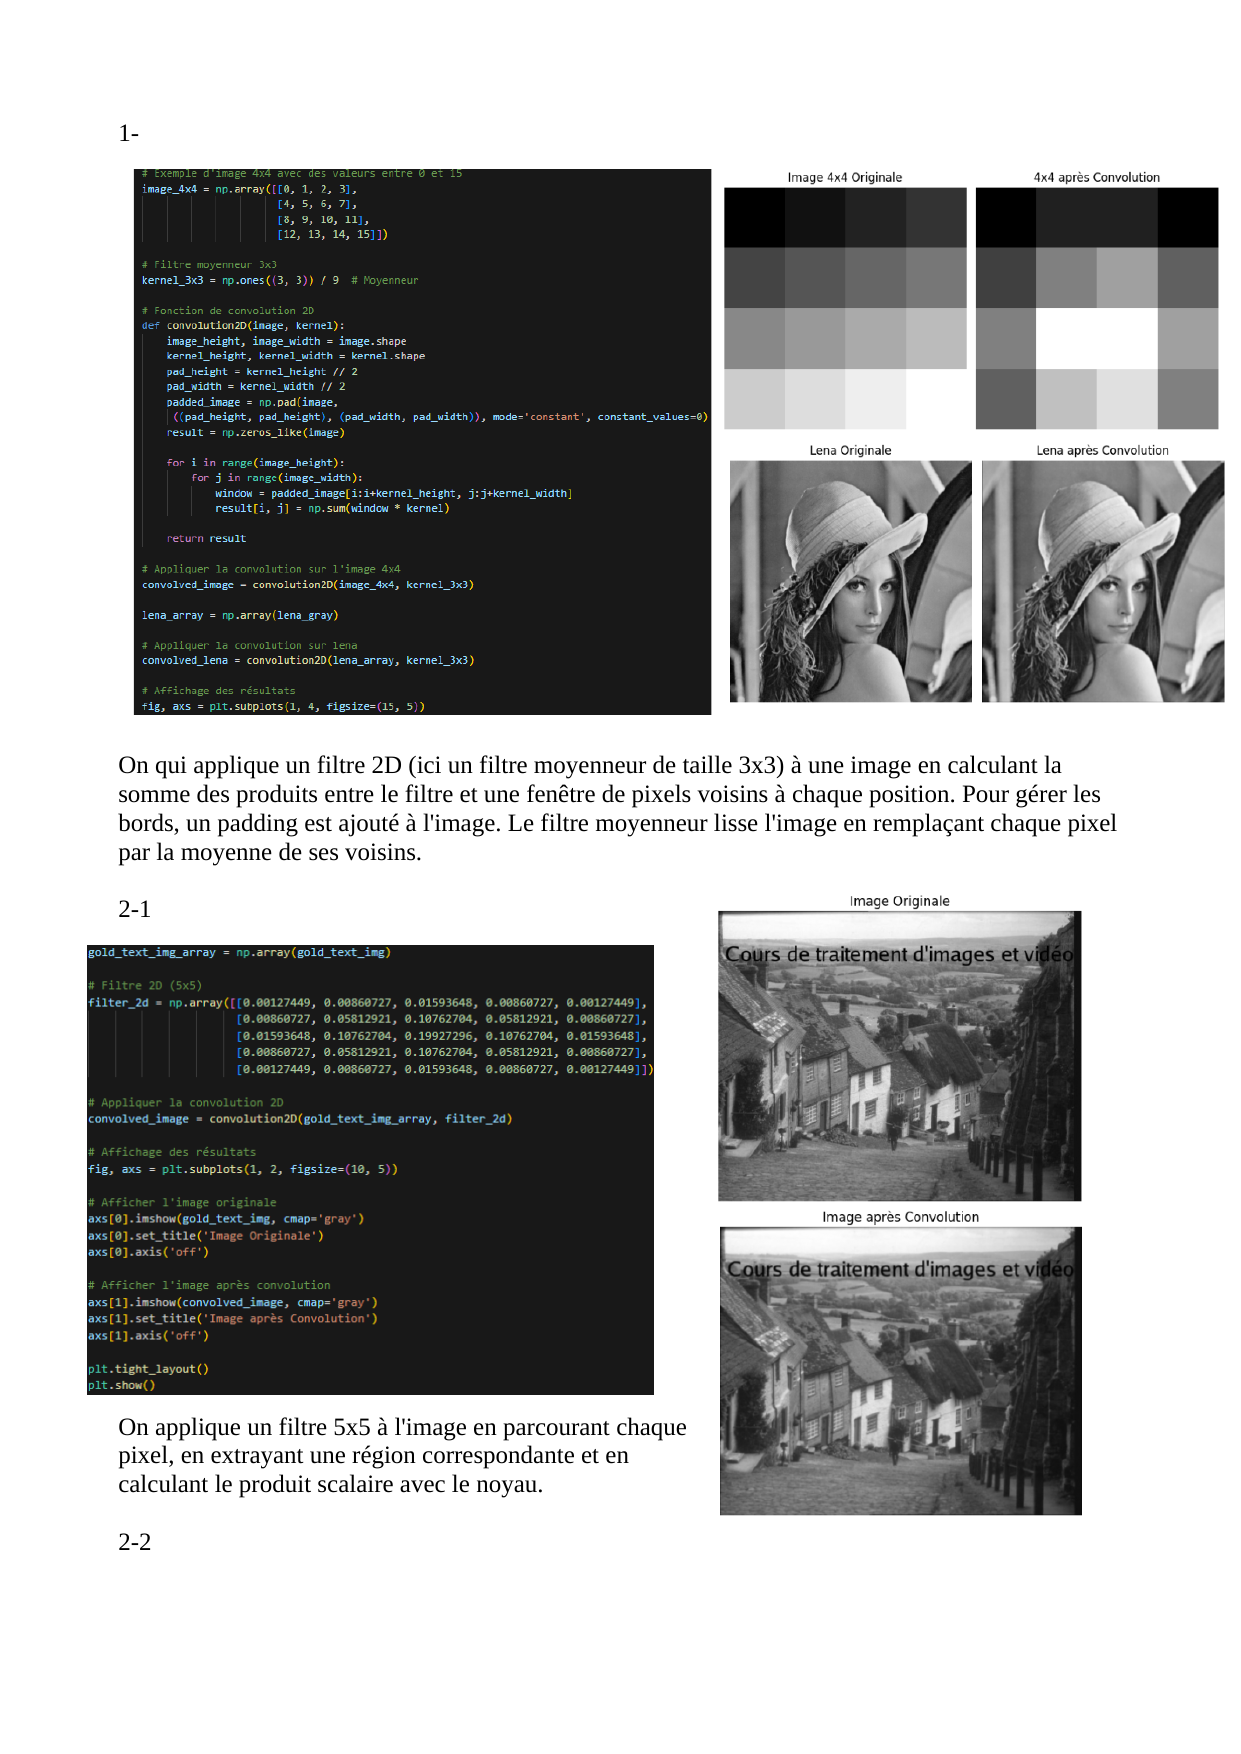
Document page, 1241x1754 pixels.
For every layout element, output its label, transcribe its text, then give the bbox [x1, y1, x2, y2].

text 1- [118, 118, 1122, 147]
picture [721, 441, 1228, 705]
text On qui applique un filtre 2D (ici un filtre moyenneur de taille 3x3) à une image en calculant la somme des produits entre le filtre et une fenêtre de pixels voisins à chaque position. Pour gérer les bords, un padding est ajouté à l'image. Le filtre moyenneur lisse l'image en remplaçant chaque pixel par la moyenne de ses voisins. [118, 751, 1122, 866]
picture [710, 890, 1084, 1520]
text [1084, 1412, 1122, 1498]
text On applique un filtre 5x5 à l'image en parcourant chaque pixel, en extrayant une région correspondante et en calculant le produit scalaire avec le noyau. [118, 1412, 710, 1498]
picture [87, 945, 654, 1395]
text [1084, 894, 1122, 923]
picture [133, 169, 712, 715]
text 2-2 [118, 1527, 1122, 1556]
text 2-1 [118, 894, 712, 923]
